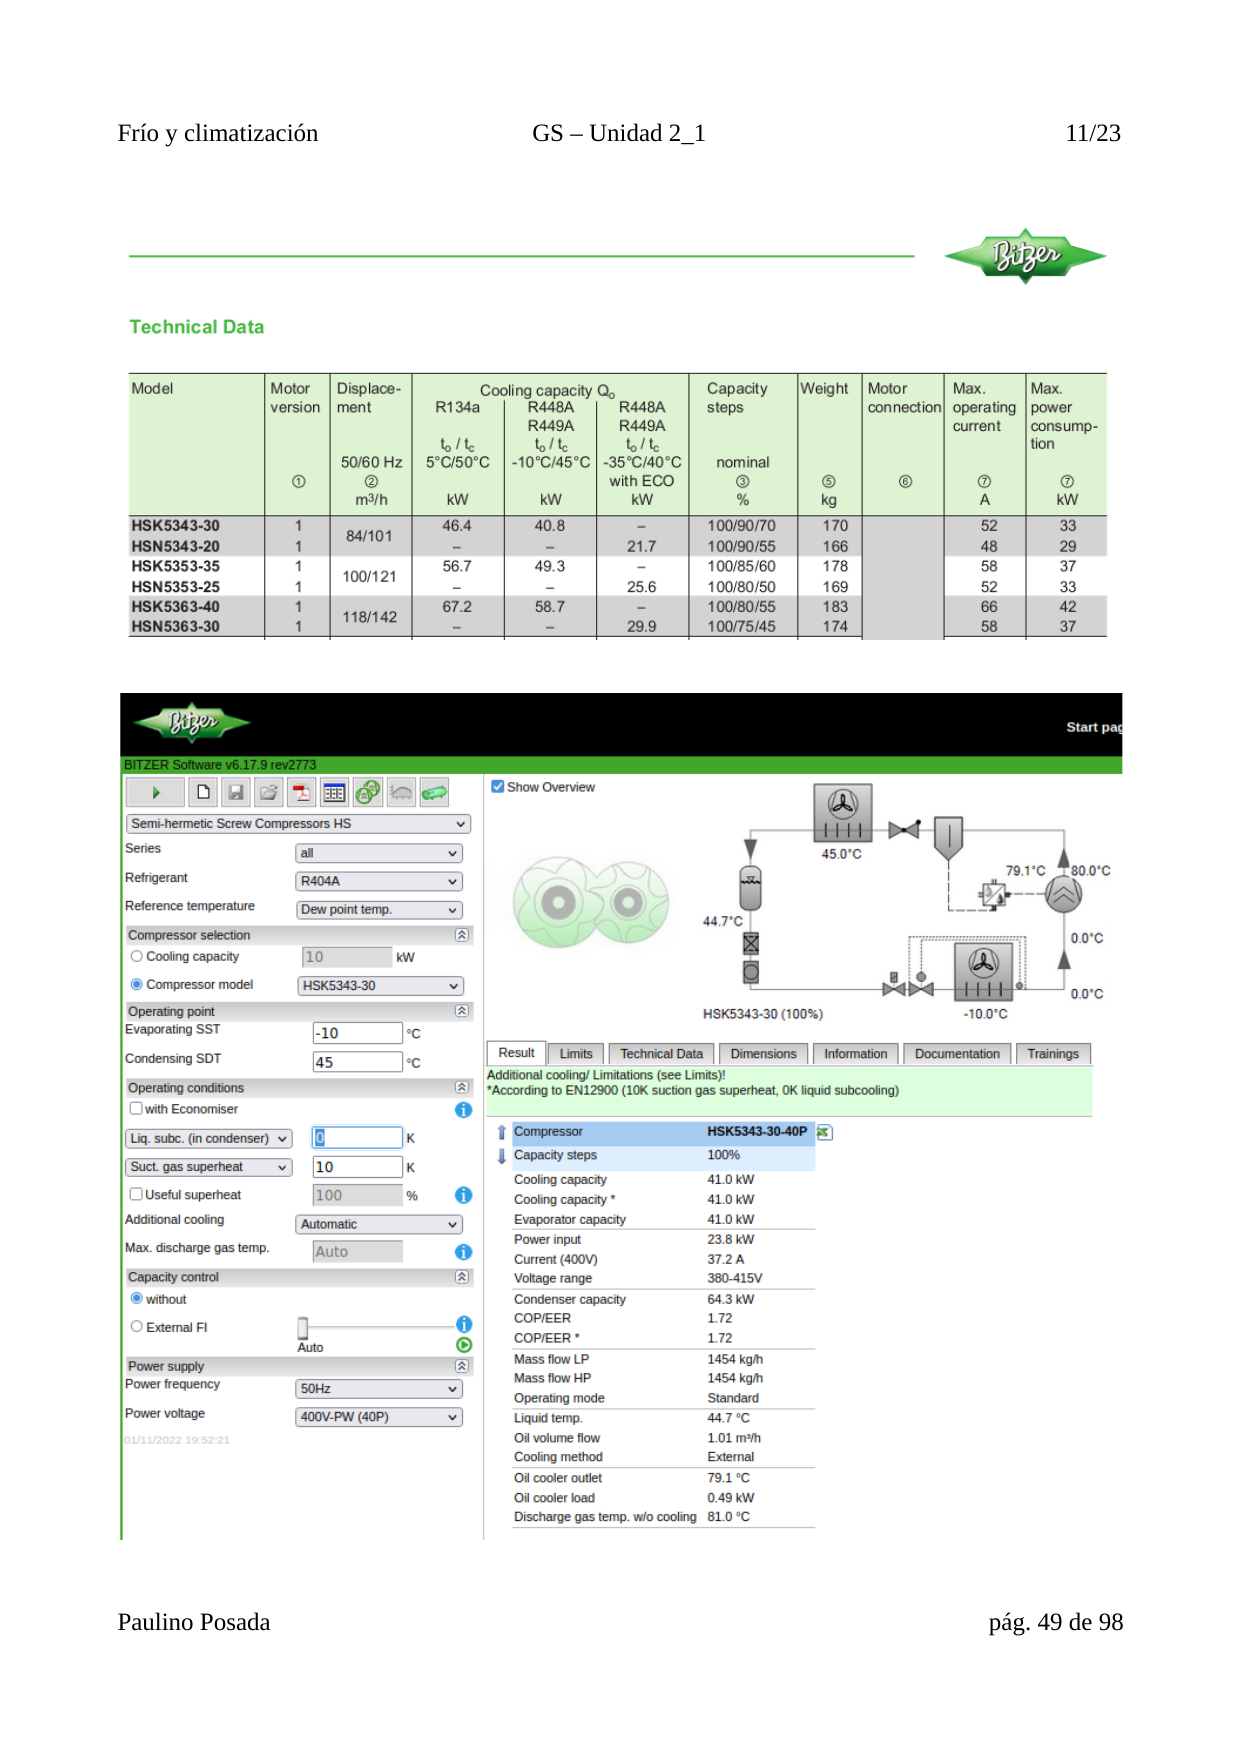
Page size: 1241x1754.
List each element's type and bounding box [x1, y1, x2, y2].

picture [118, 693, 1123, 1540]
picture [118, 219, 1123, 640]
